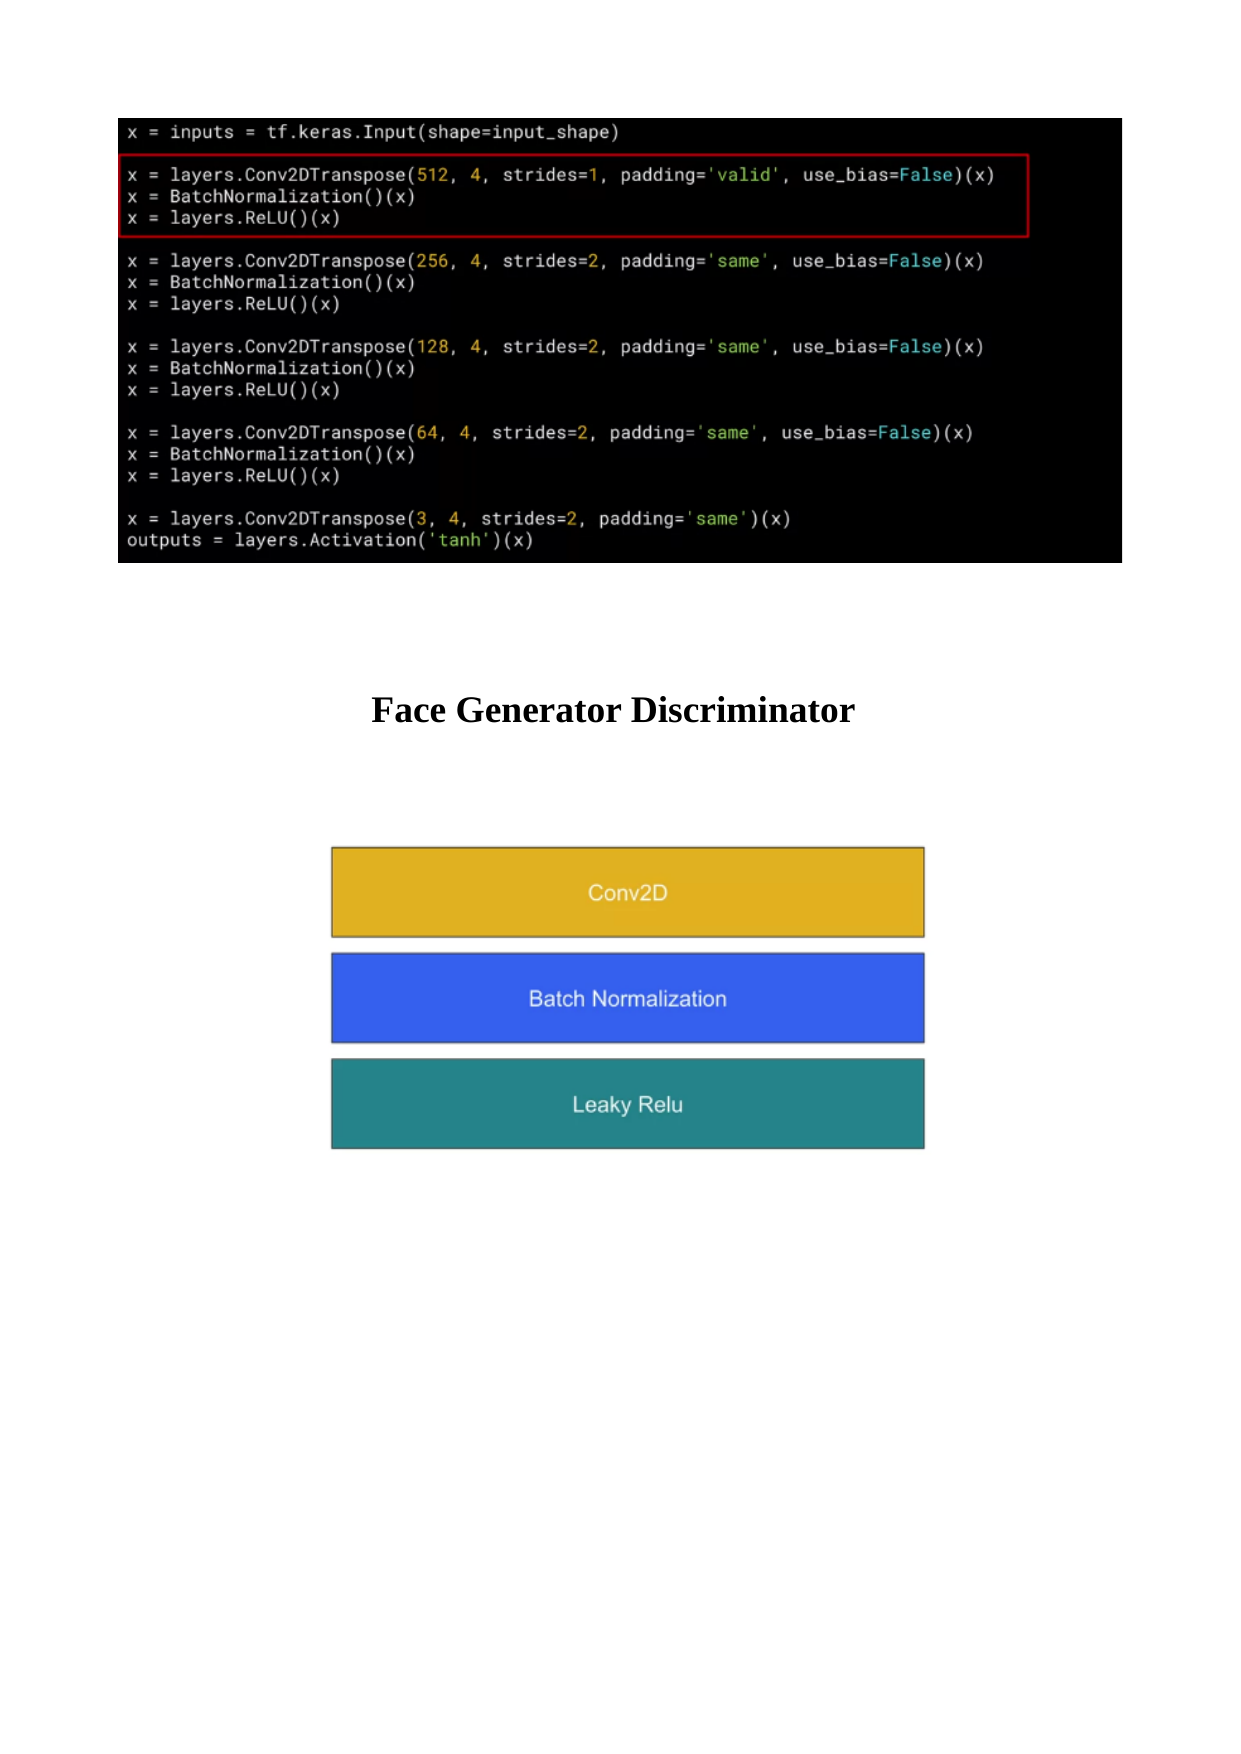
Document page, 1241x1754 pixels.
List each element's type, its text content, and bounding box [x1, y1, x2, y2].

subtitle Face Generator Discriminator [118, 687, 1122, 730]
picture [118, 118, 1123, 563]
picture [118, 790, 1123, 1180]
